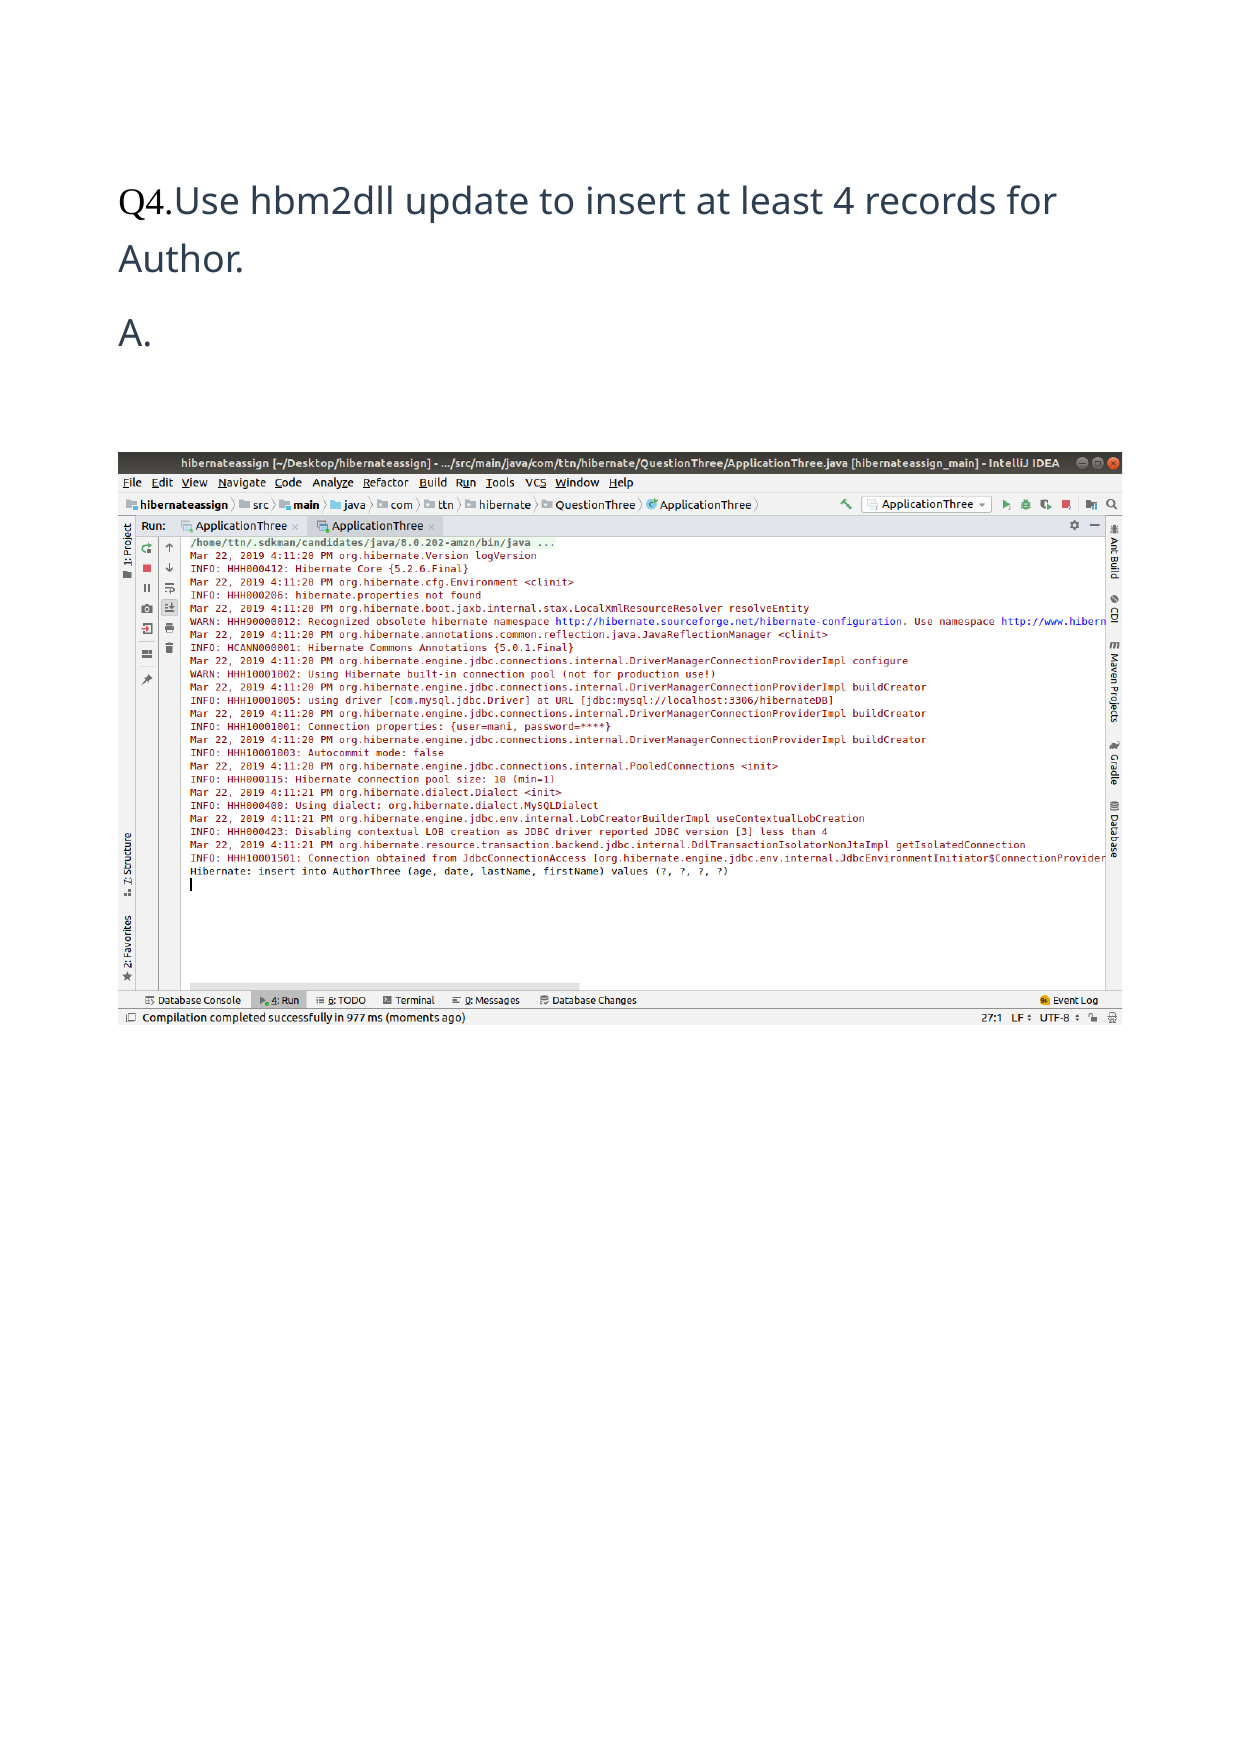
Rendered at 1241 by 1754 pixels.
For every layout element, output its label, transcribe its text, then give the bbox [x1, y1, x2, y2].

picture [118, 452, 1123, 1025]
text A. [118, 306, 1122, 357]
text Q4.Use hbm2dll update to insert at least 4 records for Author. [118, 174, 1122, 284]
